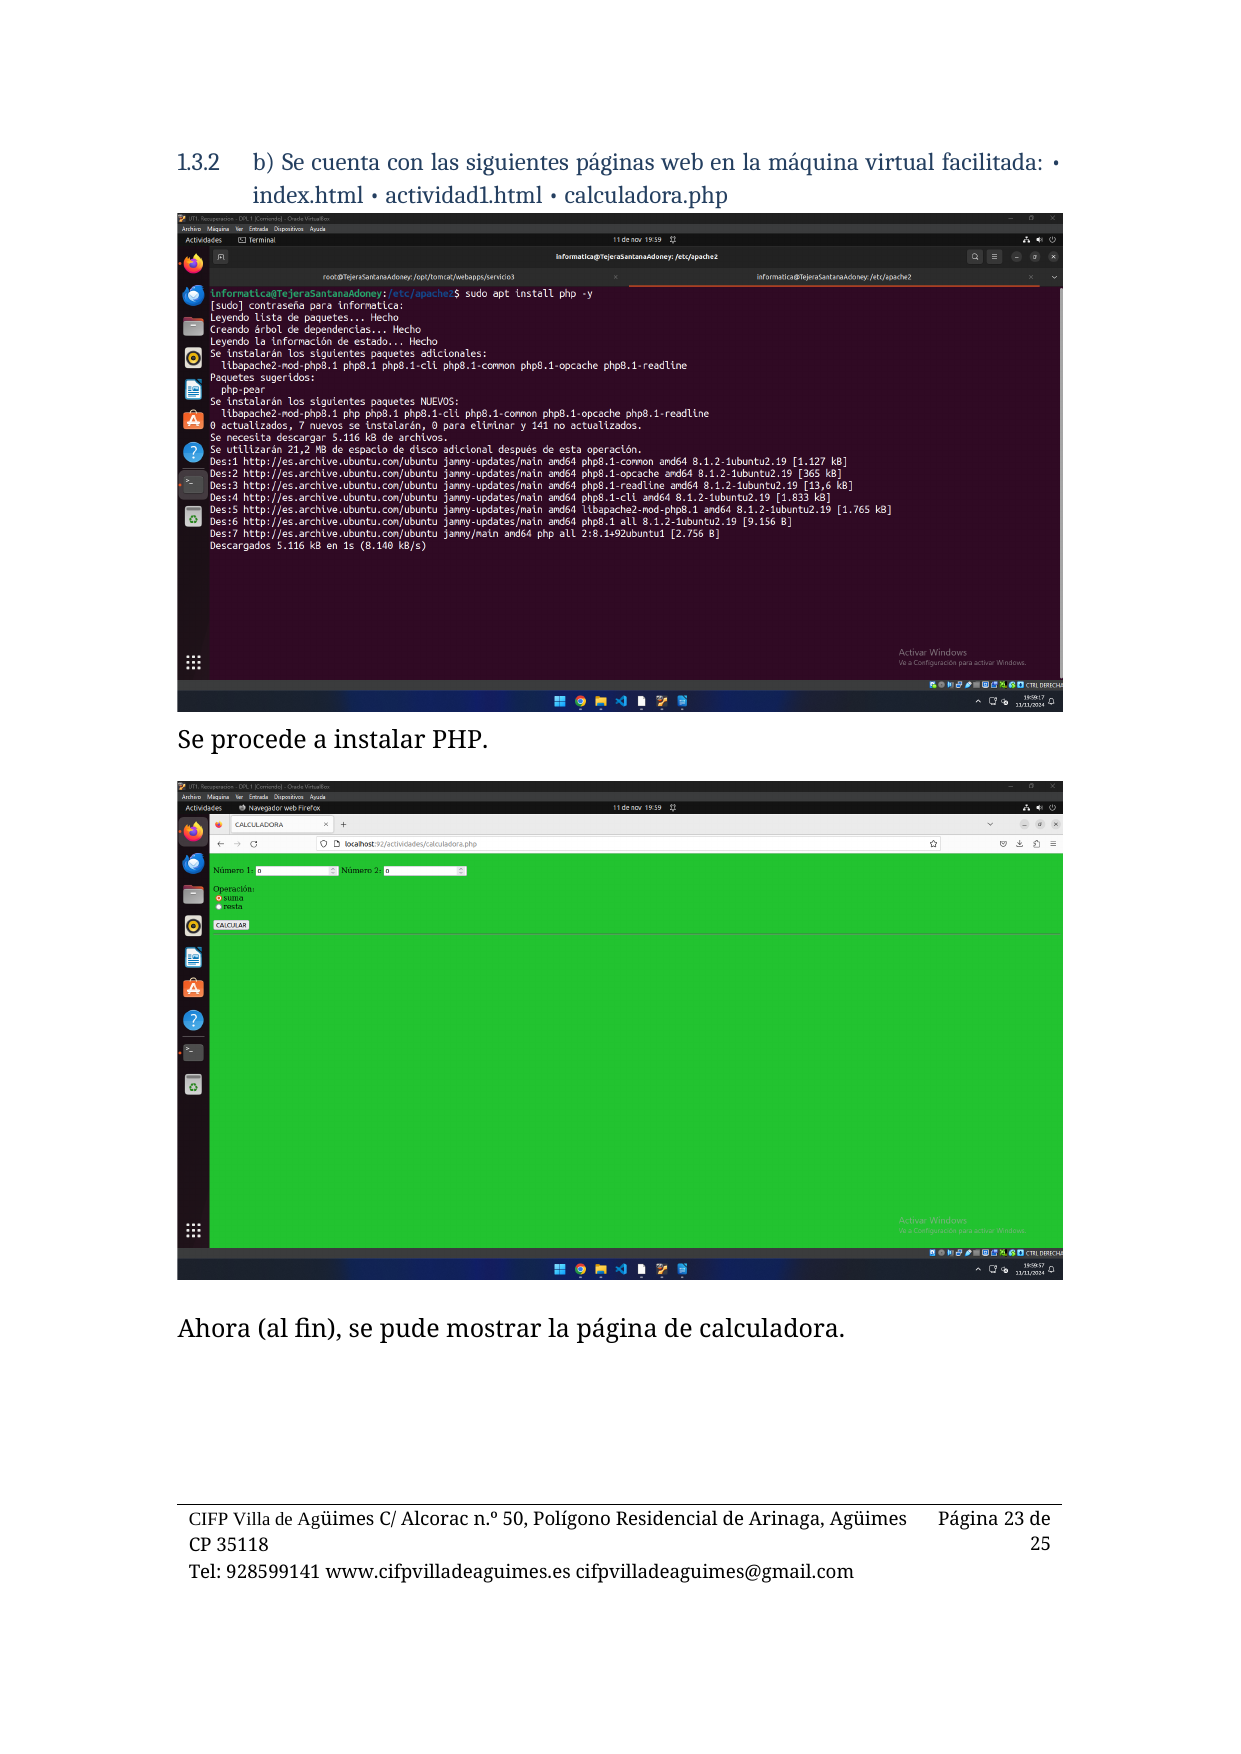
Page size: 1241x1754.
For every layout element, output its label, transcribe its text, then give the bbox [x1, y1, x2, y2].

picture [177, 781, 1063, 1280]
text Ahora (al fin), se pude mostrar la página de calculadora. [177, 1280, 1063, 1344]
subtitle b) Se cuenta con las siguientes páginas web en la máquina virtual facilitada: • index.html • actividad1.html • calculadora.php [177, 148, 1063, 209]
text Se procede a instalar PHP. [177, 712, 1063, 755]
picture [177, 213, 1063, 712]
